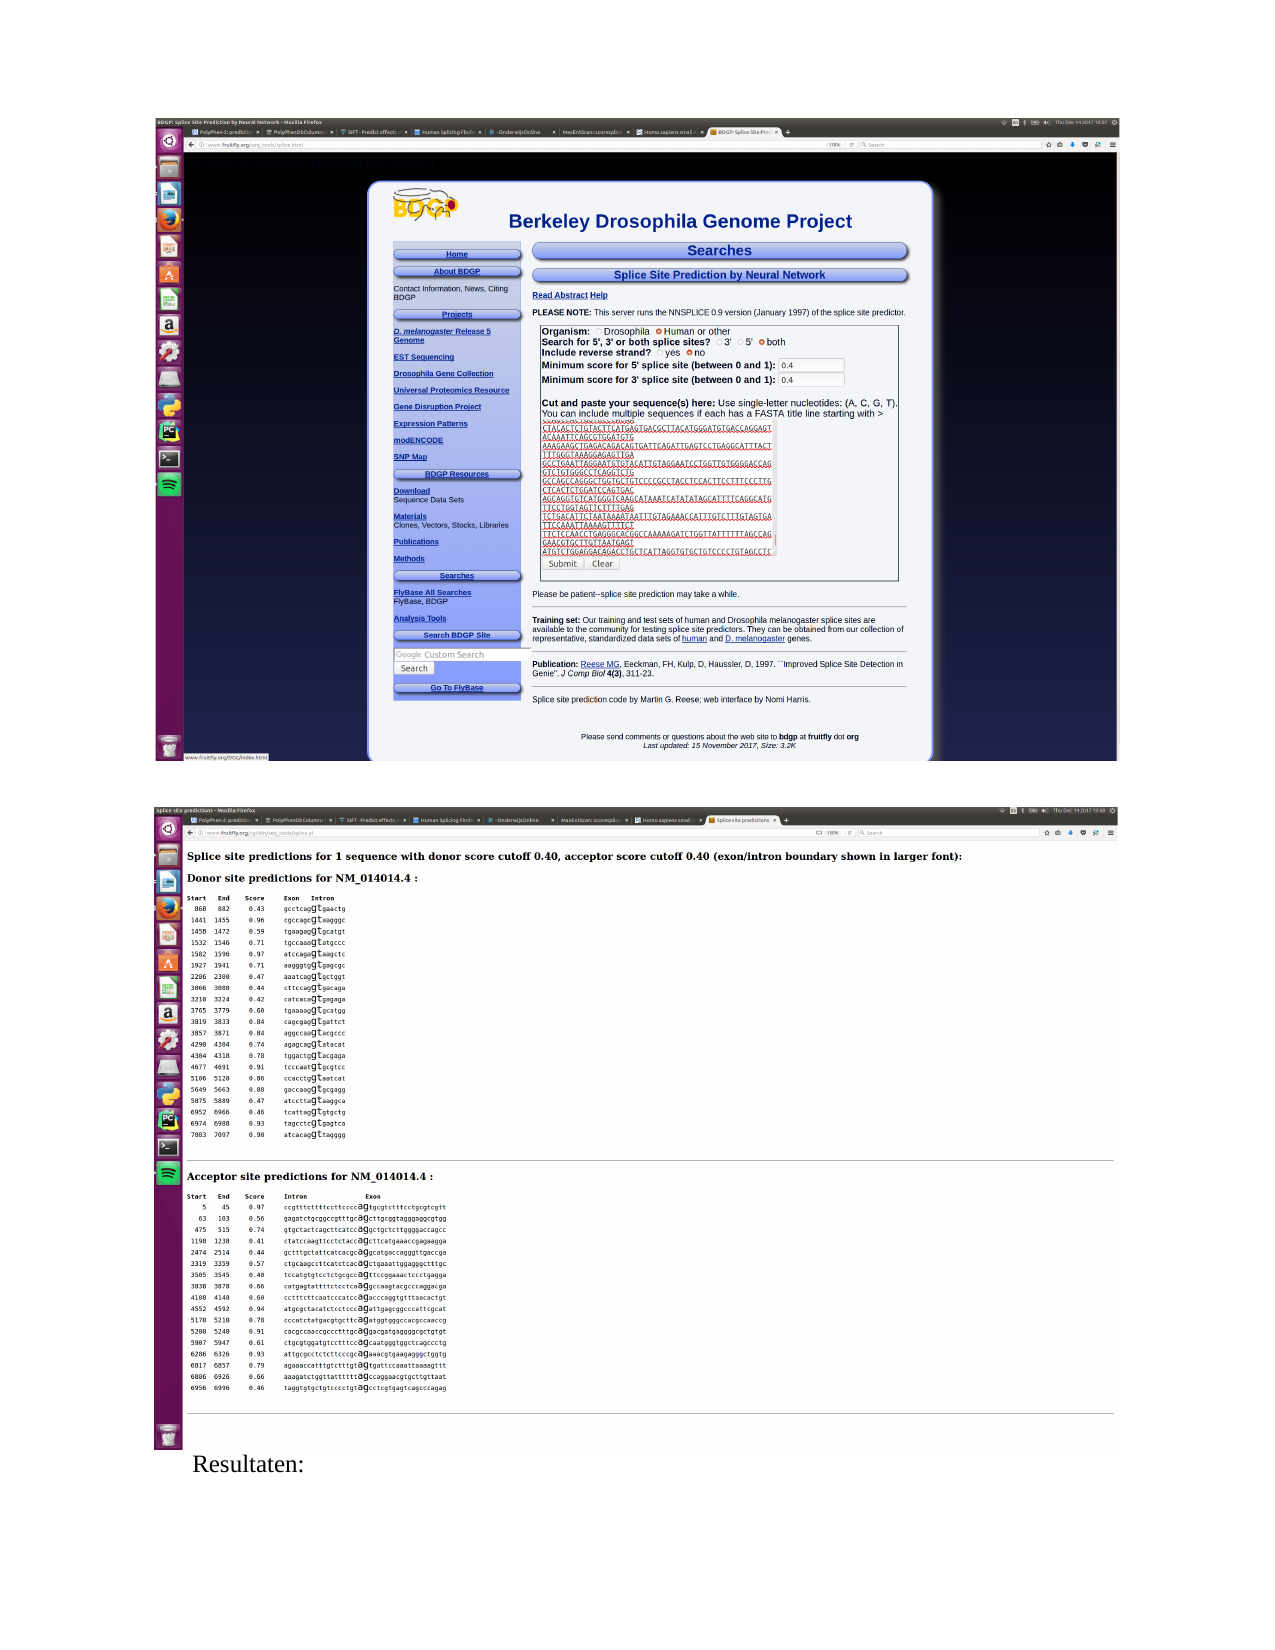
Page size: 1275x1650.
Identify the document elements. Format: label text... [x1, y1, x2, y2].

picture [155, 118, 1120, 761]
list Resultaten: [118, 789, 1157, 1478]
picture [154, 807, 1118, 1450]
